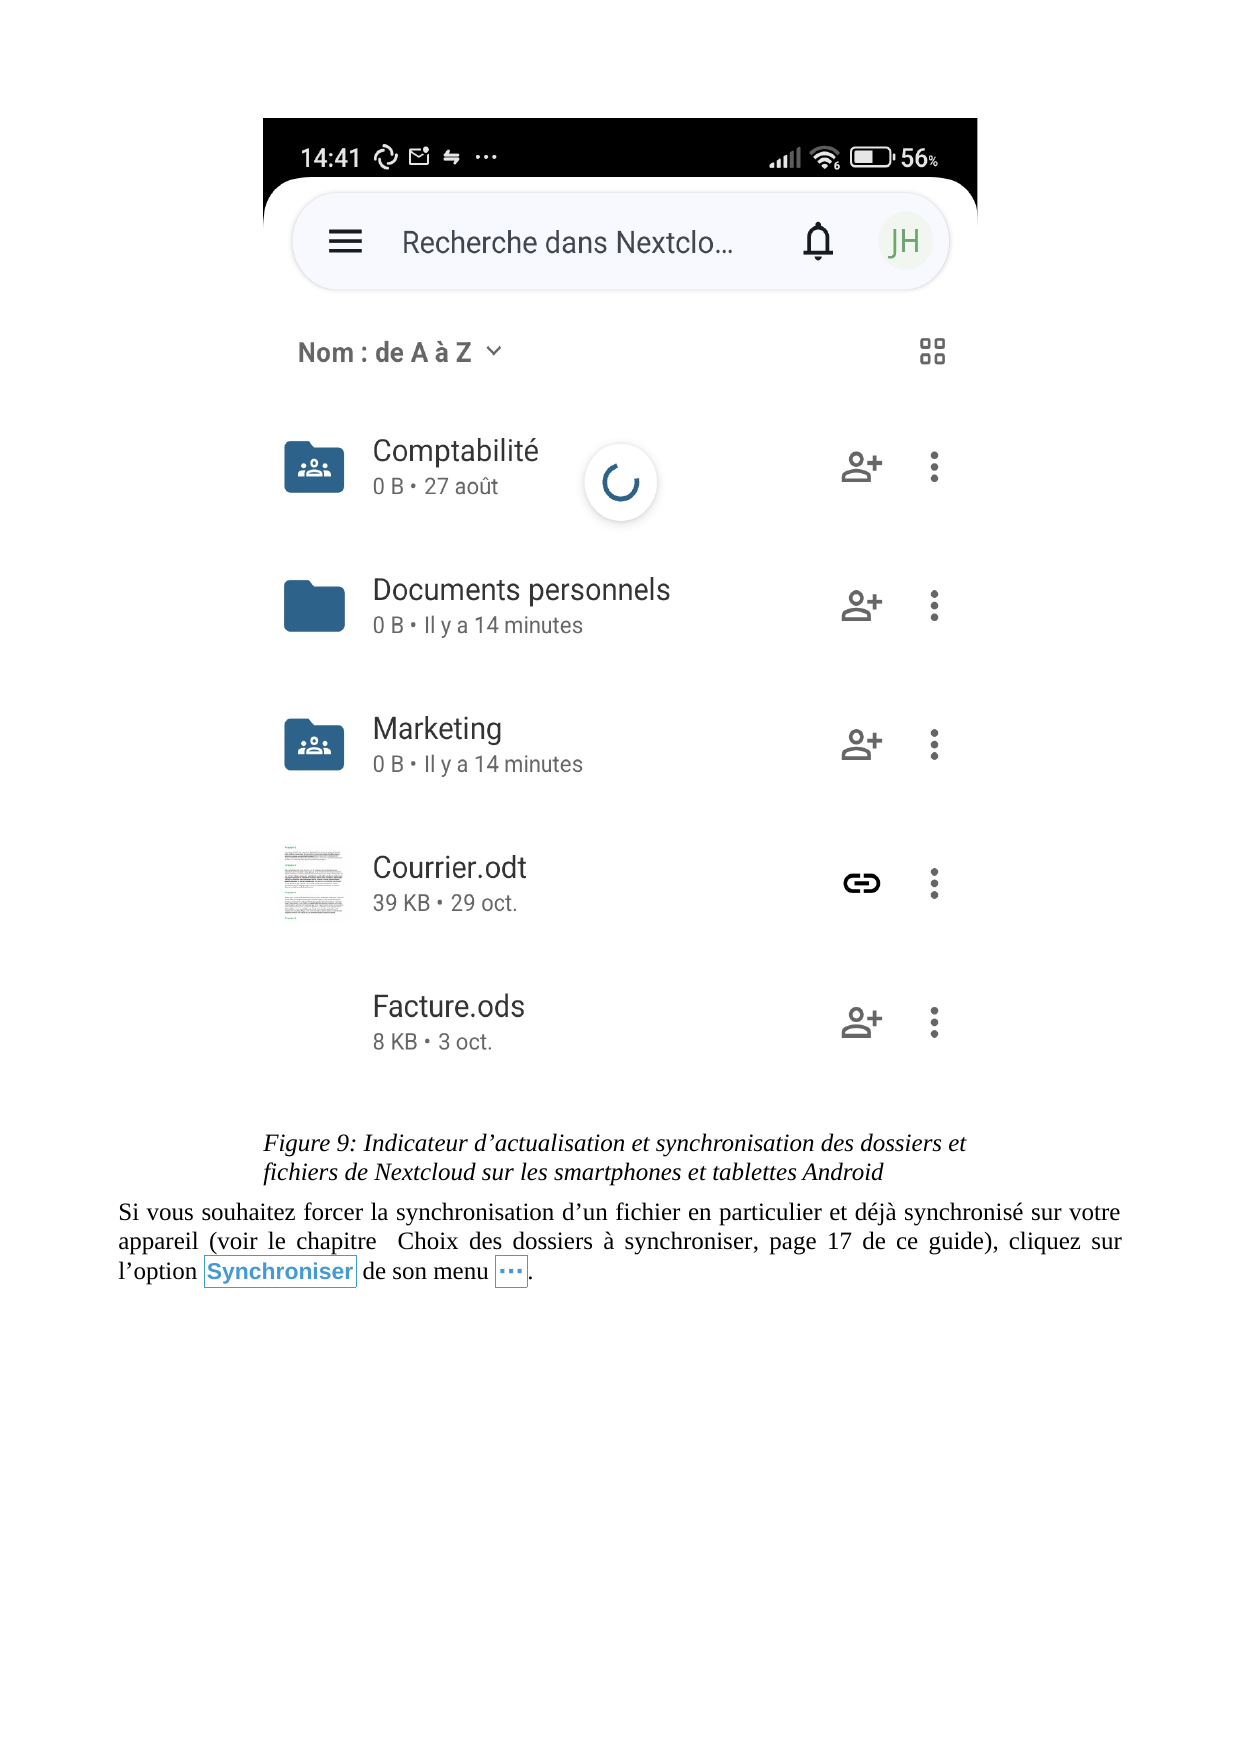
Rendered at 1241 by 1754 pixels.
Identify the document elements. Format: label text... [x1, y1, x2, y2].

text Si vous souhaitez forcer la synchronisation d’un fichier en particulier et déjà synchronisé sur votre appareil (voir le chapitre Choix des dossiers à synchroniser, page 17 de ce guide), cliquez sur l’option Synchroniser de son menu ⋅⋅⋅. [118, 1197, 1122, 1287]
text Figure 9: Indicateur d’actualisation et synchronisation des dossiers et fichiers de Nextcloud sur les smartphones et tablettes Android [263, 119, 977, 1185]
